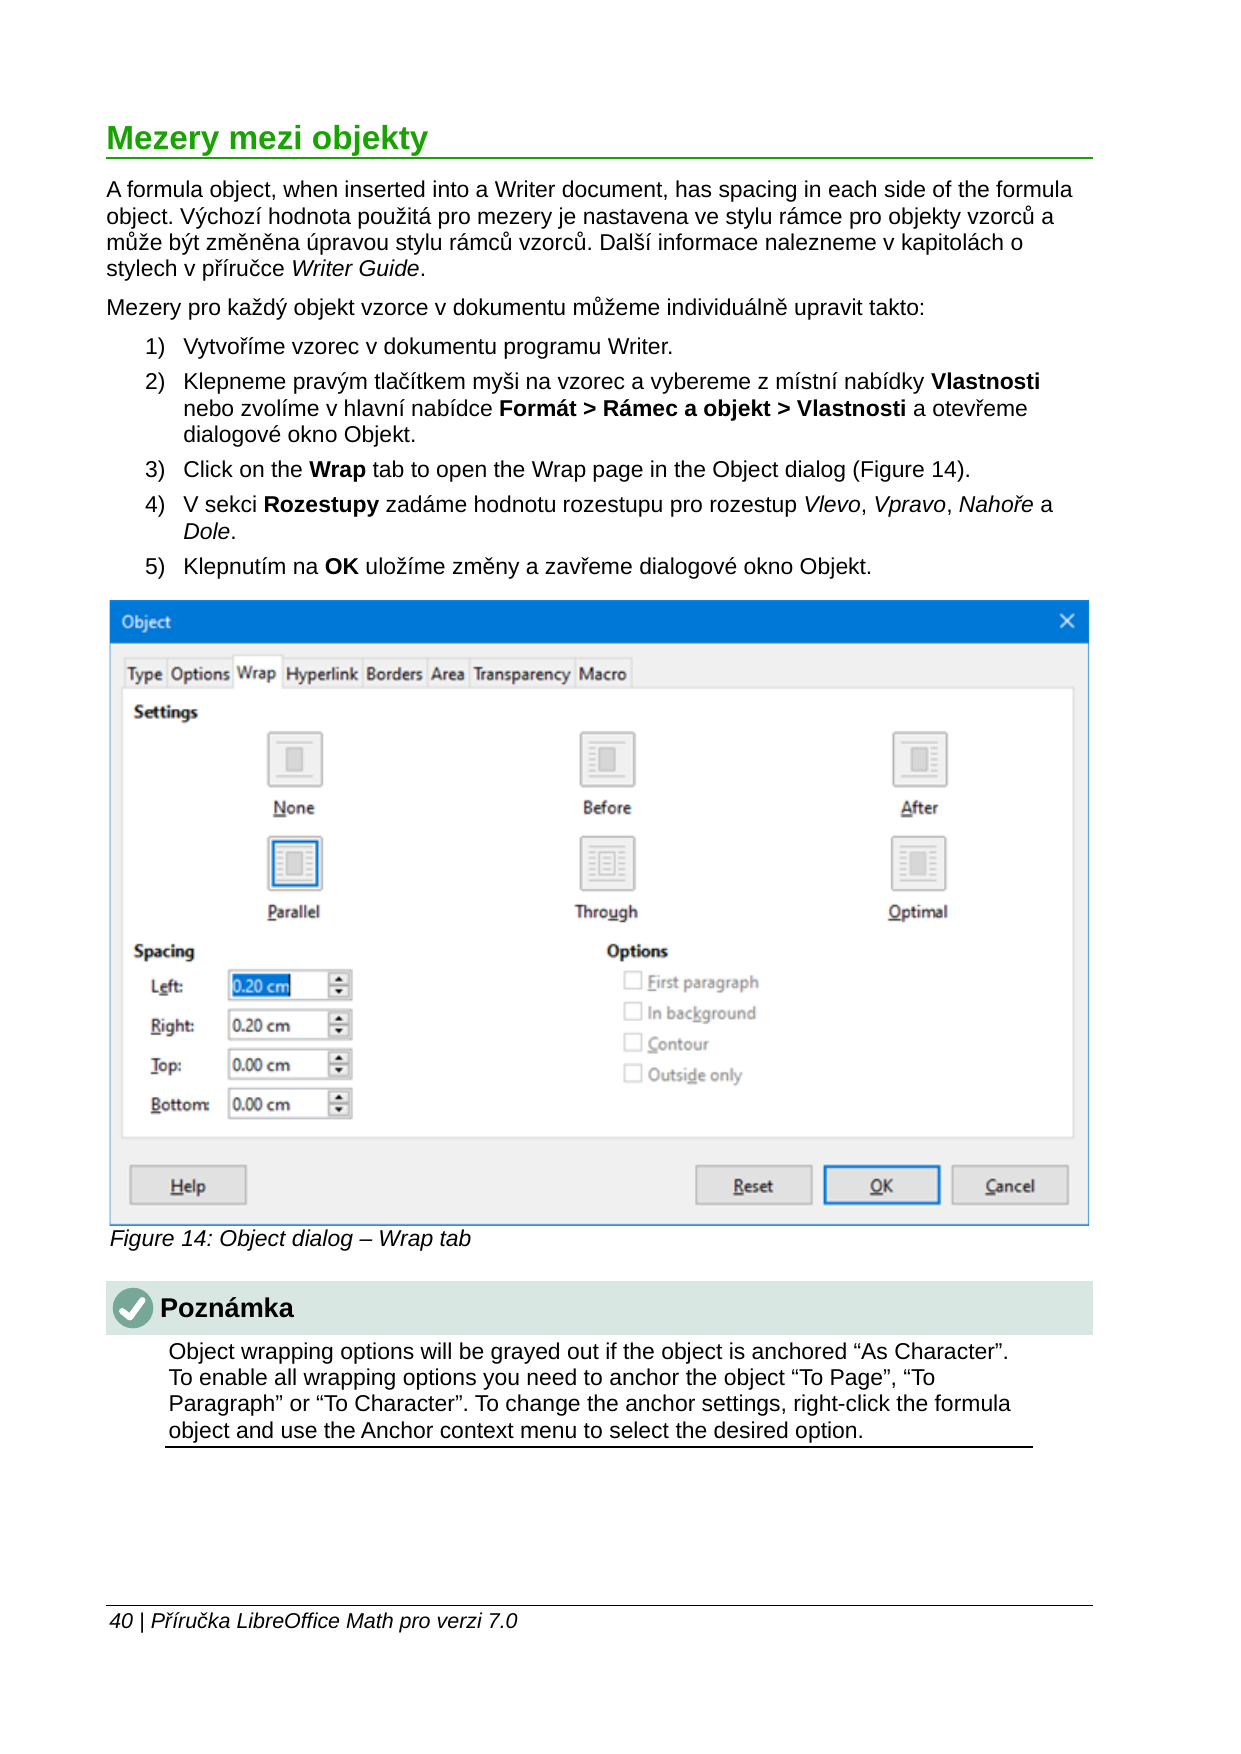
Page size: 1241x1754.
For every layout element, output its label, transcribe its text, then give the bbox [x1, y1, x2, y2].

list V sekci Rozestupy zadáme hodnotu rozestupu pro rozestup Vlevo, Vpravo, Nahoře a Dole. [165, 491, 1093, 544]
text Object wrapping options will be grayed out if the object is anchored “As Character”. To enable all wrapping options you need to anchor the object “To Page”, “To Paragraph” or “To Character”. To change the anchor settings, right-click the formula object and use the Anchor context menu to select the desired option. [165, 1335, 1033, 1446]
text Mezery pro každý objekt vzorce v dokumentu můžeme individuálně upravit takto: [106, 294, 1093, 321]
list Vytvoříme vzorec v dokumentu programu Writer. [165, 333, 1093, 359]
subtitle Mezery mezi objekty [106, 118, 1093, 157]
subtitle Poznámka [106, 1281, 1093, 1335]
picture [109, 600, 1090, 1226]
list Klepneme pravým tlačítkem myši na vzorec a vybereme z místní nabídky Vlastnosti nebo zvolíme v hlavní nabídce Formát > Rámec a objekt > Vlastnosti a otevřeme dialogové okno Objekt. [165, 368, 1093, 447]
text Figure 14: Object dialog – Wrap tab [109, 1226, 1089, 1252]
text A formula object, when inserted into a Writer document, has spacing in each side of the formula object. Výchozí hodnota použitá pro mezery je nastavena ve stylu rámce pro objekty vzorců a může být změněna úpravou stylu rámců vzorců. Další informace nalezneme v kapitolách o stylech v příručce Writer Guide. [106, 176, 1093, 282]
list Klepnutím na OK uložíme změny a zavřeme dialogové okno Objekt. [165, 553, 1093, 579]
list Click on the Wrap tab to open the Wrap page in the Object dialog (Figure 14). [165, 456, 1093, 483]
